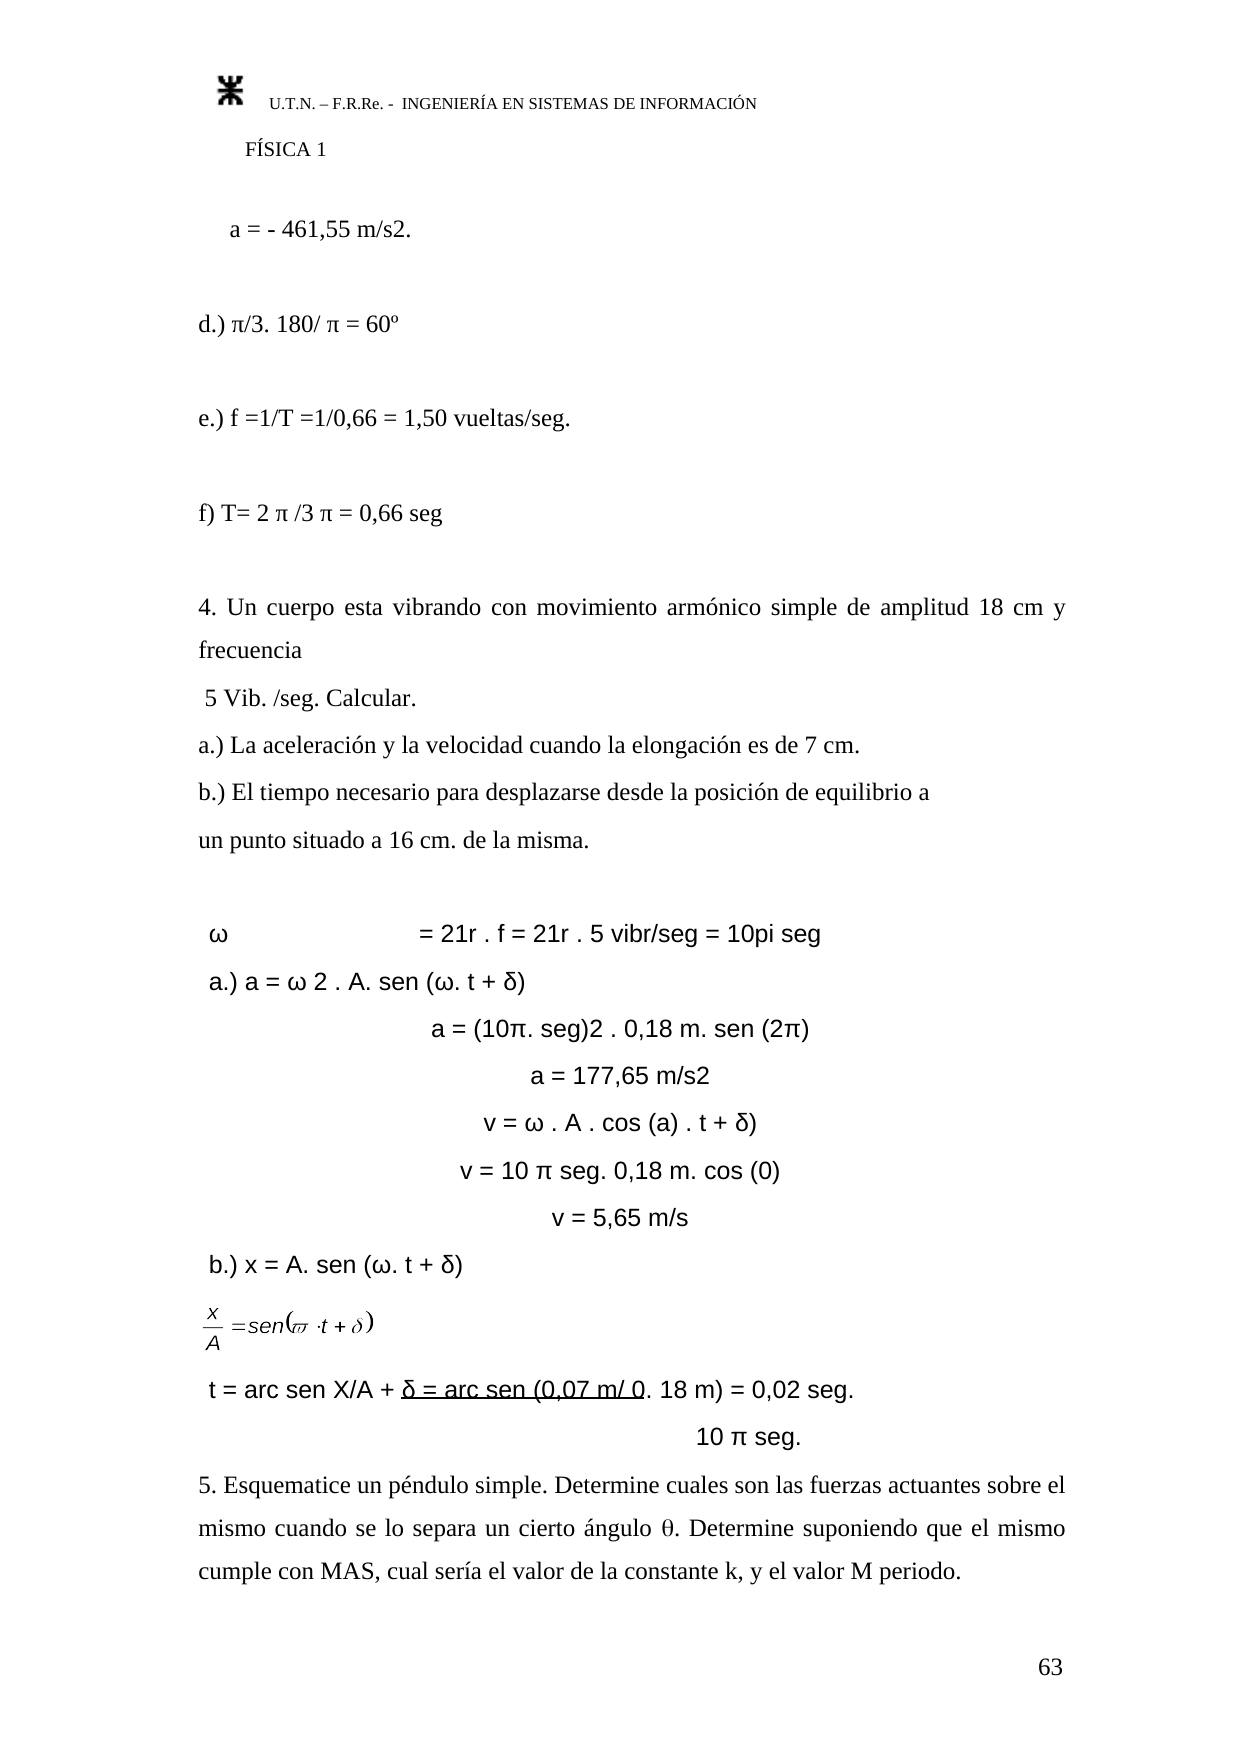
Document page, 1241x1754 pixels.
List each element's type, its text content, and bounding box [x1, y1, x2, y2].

text v = 5,65 m/s [198, 1203, 1066, 1232]
text v = ω . A . cos (a) . t + δ) [198, 1108, 1066, 1137]
text e.) f =1/T =1/0,66 = 1,50 vueltas/seg. [198, 403, 1066, 432]
text 4. Un cuerpo esta vibrando con movimiento armónico simple de amplitud 18 cm y frecuencia [198, 592, 1066, 664]
text a = - 461,55 m/s2. [198, 214, 1066, 243]
text a = (10π. seg)2 . 0,18 m. sen (2π) [198, 1014, 1066, 1043]
text 5 Vib. /seg. Calcular. [198, 683, 1066, 712]
text 10 π seg. [198, 1422, 1066, 1451]
text a.) La aceleración y la velocidad cuando la elongación es de 7 cm. [198, 730, 1066, 759]
text 5. Esquematice un péndulo simple. Determine cuales son las fuerzas actuantes sobre el mismo cuando se lo separa un cierto ángulo . Determine suponiendo que el mismo cumple con MAS, cual sería el valor de la constante k, y el valor M periodo. [198, 1470, 1066, 1585]
text d.) π/3. 180/ π = 60º [198, 309, 1066, 337]
text b.) El tiempo necesario para desplazarse desde la posición de equilibrio a [198, 777, 1066, 806]
text a = 177,65 m/s2 [198, 1061, 1066, 1090]
text ω = 21r . f = 21r . 5 vibr/seg = 10pi seg [198, 919, 1066, 948]
text t = arc sen X/A + δ = arc sen (0,07 m/ 0. 18 m) = 0,02 seg. [198, 1375, 1066, 1404]
text b.) x = A. sen (ω. t + δ) [198, 1250, 1066, 1279]
text f) T= 2 π /3 π = 0,66 seg [198, 498, 1066, 527]
text v = 10 π seg. 0,18 m. cos (0) [198, 1156, 1066, 1184]
text un punto situado a 16 cm. de la misma. [198, 825, 1066, 853]
text a.) a = ω 2 . A. sen (ω. t + δ) [198, 967, 1066, 995]
